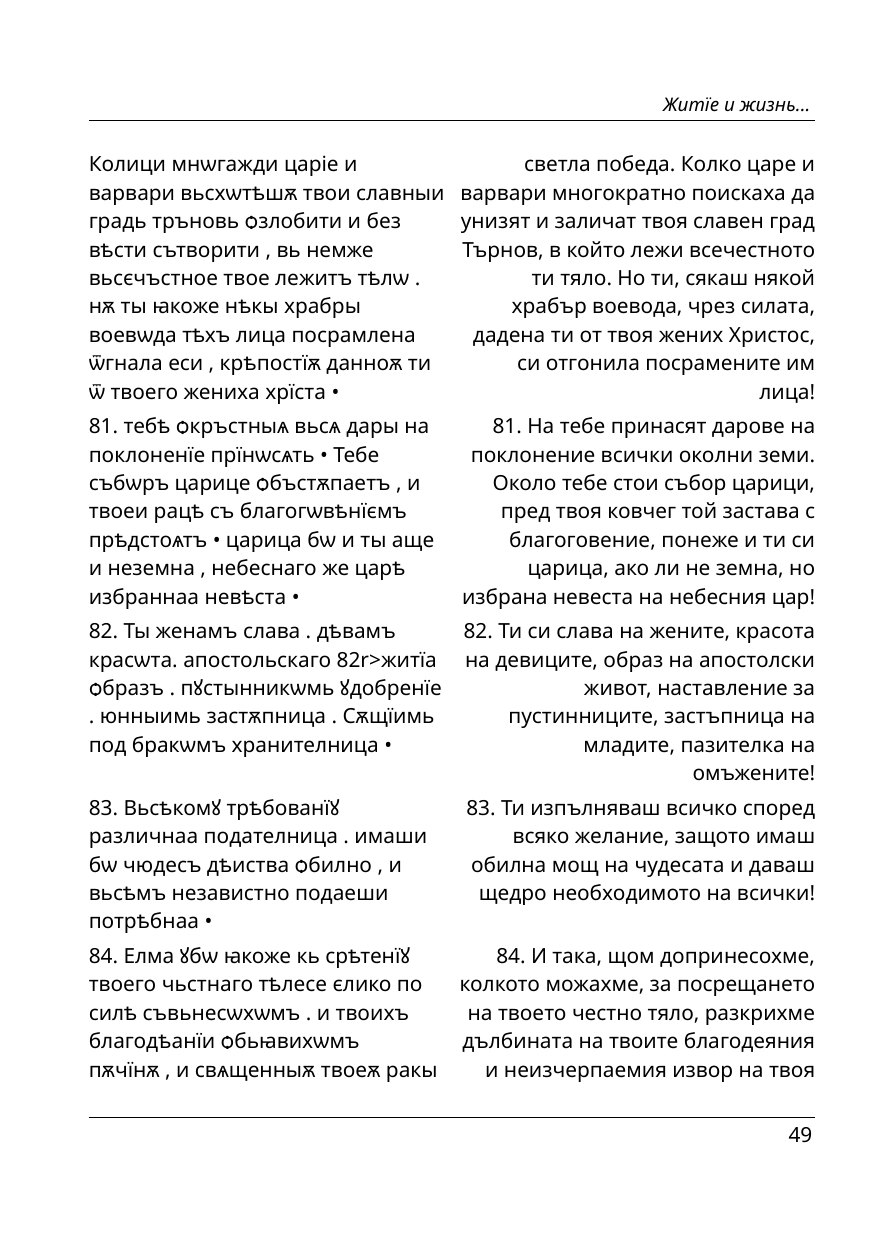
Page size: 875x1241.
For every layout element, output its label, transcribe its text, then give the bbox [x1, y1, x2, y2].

table_cell 84. Елма ꙋбѡ ꙗкоже кь срѣтенїꙋ твоего чьстнаго тѣлесе єлико по силѣ съвьнесѡхѡмъ . и твоихъ благодѣанїи ѻбьꙗвихѡмъ пѫчїнѫ , и свѧщенныѫ твоеѫ ракы [89, 941, 452, 1083]
table_cell 82. Ты женамъ слава . дѣвамъ красѡта. апостольскаго 82r>житїа ѻбразъ . пꙋстынникѡмь ꙋдобренїе . юнныимь застѫпница . Сѫщїимь под бракѡмъ хранителница • [89, 616, 452, 793]
table_cell 83. Ти изпълняваш всичко според всяко желание, защото имаш обилна мощ на чудесата и даваш щедро необходимото на всички! [452, 793, 815, 941]
table_cell светла победа. Колко царе и варвари многократно поискаха да унизят и заличат твоя славен град Търнов, в който лежи всечестното ти тяло. Но ти, сякаш някой храбър воевода, чрез силата, дадена ти от твоя жених Христос, си отгонила посрамените им лица! [452, 150, 815, 411]
table_cell 83. Вьсѣкомꙋ трѣбованїꙋ различнаа подателница . имаши бѡ чюдесъ дѣиства ѻбилно , и вьсѣмъ независтно подаеши потрѣбнаа • [89, 793, 452, 941]
table_cell 82. Ти си слава на жените, красота на девиците, образ на апостолски живот, наставление за пустинниците, застъпница на младите, пазителка на омъжените! [452, 616, 815, 793]
table_cell Колици мнѡгажди царіе и варвари вьсхѡтѣшѫ твои славныи градь тръновь ѻзлобити и без вѣсти сътворити , вь немже вьсєчъстное твое лежитъ тѣлѡ . нѫ ты ꙗкоже нѣкы храбры воевѡда тѣхъ лица посрамлена ѿгнала еси , крѣпостїѫ данноѫ ти ѿ твоего жениха хрїста • [89, 150, 452, 411]
table_cell 81. На тебе принасят дарове на поклонение всички околни земи. Около тебе стои събор царици, пред твоя ковчег той застава с благоговение, понеже и ти си царица, ако ли не земна, но избрана невеста на небесния цар! [452, 411, 815, 616]
table_cell 81. тебѣ ѻкръстныѧ вьсѧ дары на поклоненїе прїнѡсѧть • Тебе събѡръ царице ѻбъстѫпаетъ , и твоеи рацѣ съ благогѡвѣнїємъ прѣдстоѧтъ • царица бѡ и ты аще и неземна , небеснаго же царѣ избраннаа невѣста • [89, 411, 452, 616]
table_cell 84. И така, щом допринесохме, колкото можахме, за посрещането на твоето честно тяло, разкрихме дълбината на твоите благодеяния и неизчерпаемия извор на твоя [452, 941, 815, 1083]
